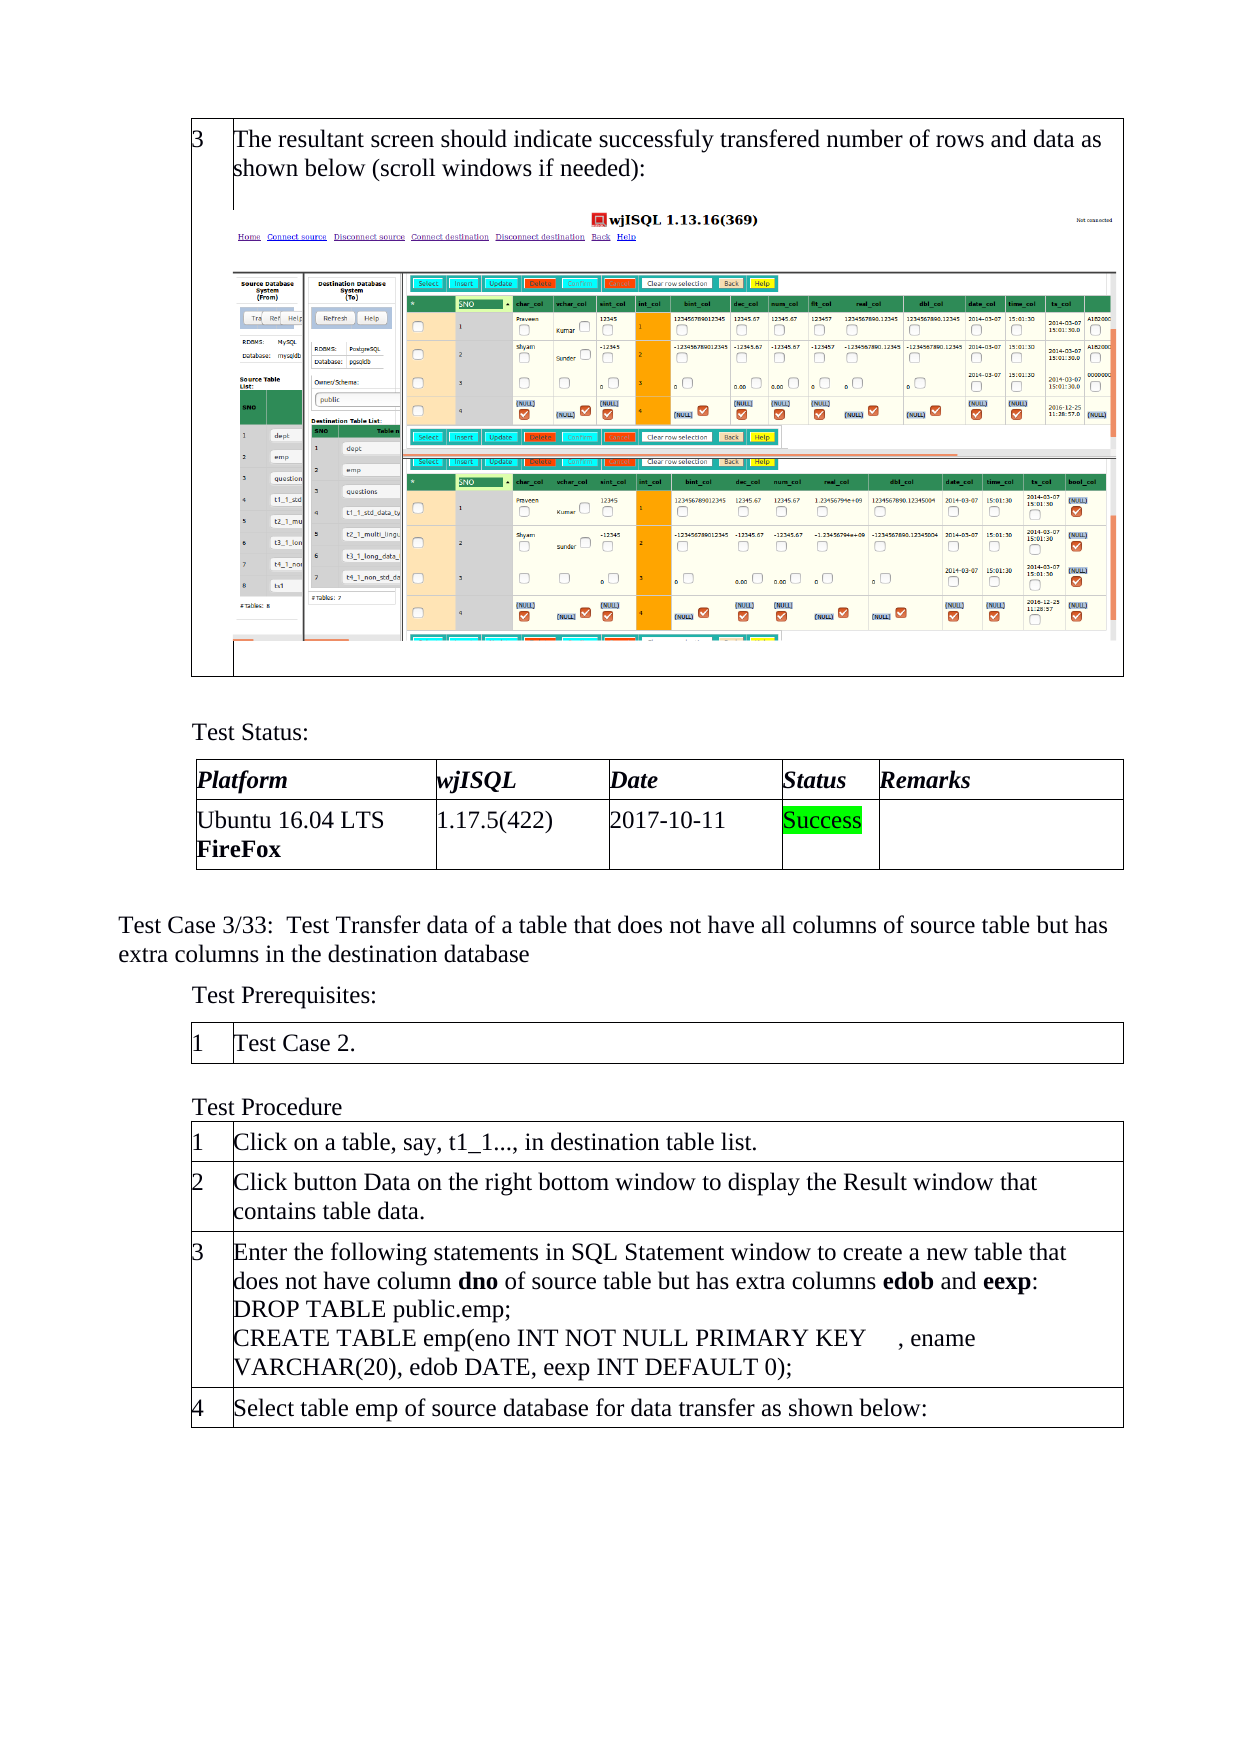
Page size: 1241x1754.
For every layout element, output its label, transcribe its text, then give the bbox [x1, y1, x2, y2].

picture [232, 210, 1117, 641]
table_header wjISQL [437, 760, 609, 799]
table_cell 4 [192, 1388, 233, 1427]
table_cell 2017-10-11 [610, 800, 782, 869]
table_cell Ubuntu 16.04 LTS FireFox [197, 800, 436, 869]
table_cell Click button Data on the right bottom window to display the Result window that contains table data. [234, 1162, 1123, 1231]
table_header Platform [197, 760, 436, 799]
table_header 1 [192, 1122, 233, 1161]
table_cell Select table emp of source database for data transfer as shown below: [234, 1388, 1123, 1427]
table_cell The resultant screen should indicate successfuly transfered number of rows and data as shown below (scroll windows if needed): [234, 119, 1123, 676]
text Test Prerequisites: [118, 981, 1122, 1009]
table_cell 1.17.5(422) [437, 800, 609, 869]
table_cell Success [783, 800, 879, 869]
table_header 1 [192, 1023, 233, 1062]
text Test Status: [118, 717, 1122, 746]
table_cell 2 [192, 1162, 233, 1231]
table_header Remarks [880, 760, 1123, 799]
table_header Test Case 2. [234, 1023, 1123, 1062]
table_header Date [610, 760, 782, 799]
table_cell 3 [192, 1232, 233, 1386]
table_cell Enter the following statements in SQL Statement window to create a new table that does not have column dno of source table but has extra columns edob and eexp: DROP TABLE public.emp; CREATE TABLE emp(eno INT NOT NULL PRIMARY KEY , ename VARCHAR(20), edob DATE, eexp INT DEFAULT 0); [234, 1232, 1123, 1386]
table_cell 3 [192, 119, 233, 676]
table_cell [880, 800, 1123, 869]
table_header Click on a table, say, t1_1..., in destination table list. [234, 1122, 1123, 1161]
table_header Status [783, 760, 879, 799]
text Test Case 3/33: Test Transfer data of a table that does not have all columns of source table but has extra columns in the destination database [118, 911, 1122, 968]
text Test Procedure [118, 1092, 1122, 1121]
